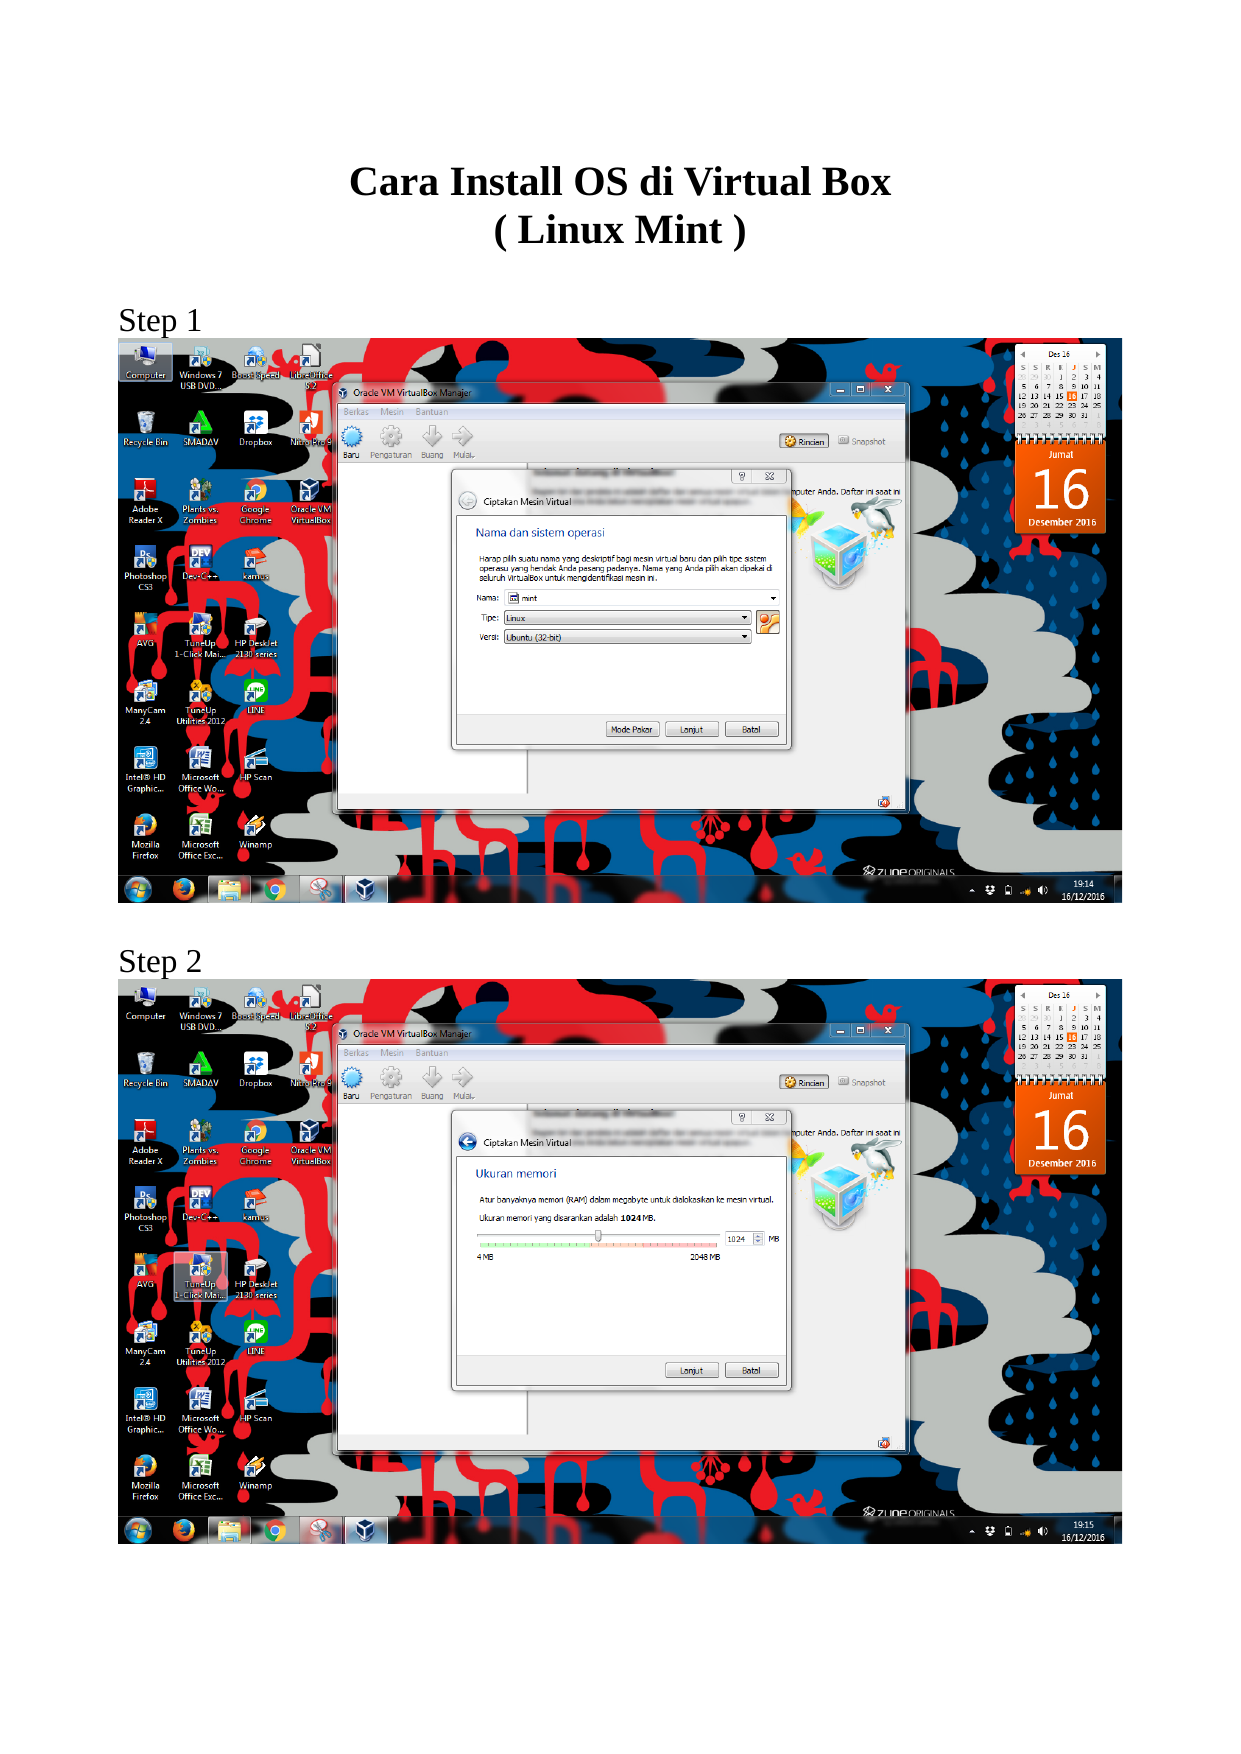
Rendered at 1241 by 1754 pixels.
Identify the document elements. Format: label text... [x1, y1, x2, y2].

text Step 2 [118, 941, 1122, 979]
text Step 1 [118, 300, 1122, 338]
picture [118, 338, 1123, 903]
picture [118, 979, 1123, 1544]
text ( Linux Mint ) [118, 204, 1122, 252]
text Cara Install OS di Virtual Box [118, 156, 1122, 204]
